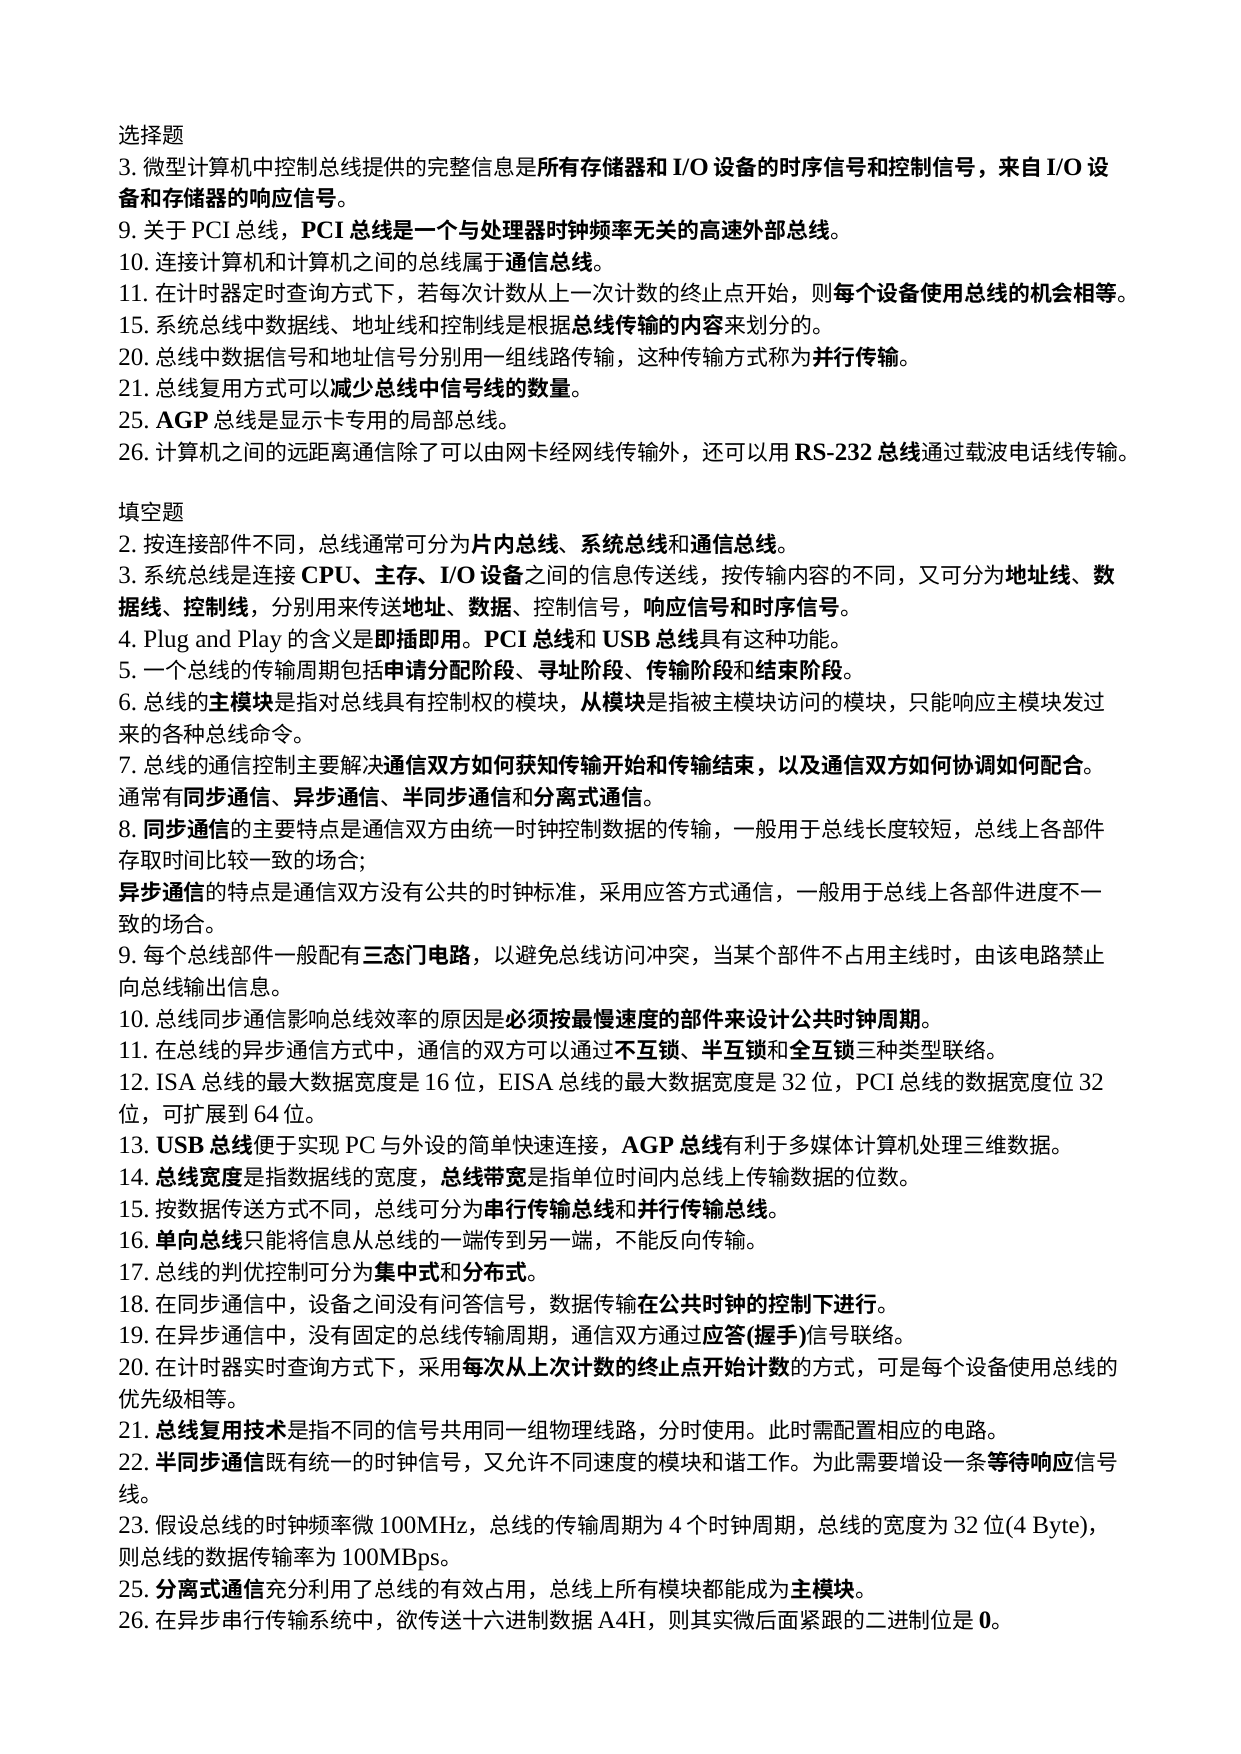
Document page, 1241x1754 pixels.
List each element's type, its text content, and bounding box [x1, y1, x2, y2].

text 18. 在同步通信中，设备之间没有问答信号，数据传输在公共时钟的控制下进行。 [118, 1287, 1122, 1318]
text 2. 按连接部件不同，总线通常可分为片内总线、系统总线和通信总线。 [118, 527, 1122, 558]
text 3. 微型计算机中控制总线提供的完整信息是所有存储器和I/O设备的时序信号和控制信号，来自I/O设备和存储器的响应信号。 [118, 150, 1122, 213]
text 7. 总线的通信控制主要解决通信双方如何获知传输开始和传输结束，以及通信双方如何协调如何配合。 [118, 748, 1122, 780]
text 20. 在计时器实时查询方式下，采用每次从上次计数的终止点开始计数的方式，可是每个设备使用总线的优先级相等。 [118, 1350, 1122, 1413]
text 选择题 [118, 118, 1122, 150]
text 16. 单向总线只能将信息从总线的一端传到另一端，不能反向传输。 [118, 1223, 1122, 1255]
text 5. 一个总线的传输周期包括申请分配阶段、寻址阶段、传输阶段和结束阶段。 [118, 653, 1122, 685]
text 26. 计算机之间的远距离通信除了可以由网卡经网线传输外，还可以用RS-232总线通过载波电话线传输。 [118, 435, 1122, 466]
text 9. 每个总线部件一般配有三态门电路，以避免总线访问冲突，当某个部件不占用主线时，由该电路禁止向总线输出信息。 [118, 938, 1122, 1002]
text 23. 假设总线的时钟频率微100MHz，总线的传输周期为4个时钟周期，总线的宽度为32位(4 Byte)，则总线的数据传输率为100MBps。 [118, 1508, 1122, 1572]
text 6. 总线的主模块是指对总线具有控制权的模块，从模块是指被主模块访问的模块，只能响应主模块发过来的各种总线命令。 [118, 685, 1122, 748]
text 12. ISA总线的最大数据宽度是16位，EISA总线的最大数据宽度是32位，PCI总线的数据宽度位32位，可扩展到64位。 [118, 1065, 1122, 1128]
text 20. 总线中数据信号和地址信号分别用一组线路传输，这种传输方式称为并行传输。 [118, 340, 1122, 371]
text 25. 分离式通信充分利用了总线的有效占用，总线上所有模块都能成为主模块。 [118, 1572, 1122, 1603]
text 10. 总线同步通信影响总线效率的原因是必须按最慢速度的部件来设计公共时钟周期。 [118, 1002, 1122, 1033]
text 异步通信的特点是通信双方没有公共的时钟标准，采用应答方式通信，一般用于总线上各部件进度不一致的场合。 [118, 875, 1122, 938]
text 26. 在异步串行传输系统中，欲传送十六进制数据A4H，则其实微后面紧跟的二进制位是0。 [118, 1603, 1122, 1635]
text 3. 系统总线是连接CPU、主存、I/O设备之间的信息传送线，按传输内容的不同，又可分为地址线、数据线、控制线，分别用来传送地址、数据、控制信号，响应信号和时序信号。 [118, 558, 1122, 622]
text 19. 在异步通信中，没有固定的总线传输周期，通信双方通过应答(握手)信号联络。 [118, 1318, 1122, 1350]
text 15. 按数据传送方式不同，总线可分为串行传输总线和并行传输总线。 [118, 1192, 1122, 1223]
text 15. 系统总线中数据线、地址线和控制线是根据总线传输的内容来划分的。 [118, 308, 1122, 340]
text 13. USB总线便于实现PC与外设的简单快速连接，AGP总线有利于多媒体计算机处理三维数据。 [118, 1128, 1122, 1160]
text 通常有同步通信、异步通信、半同步通信和分离式通信。 [118, 780, 1122, 812]
text 21. 总线复用技术是指不同的信号共用同一组物理线路，分时使用。此时需配置相应的电路。 [118, 1413, 1122, 1445]
text 22. 半同步通信既有统一的时钟信号，又允许不同速度的模块和谐工作。为此需要增设一条等待响应信号线。 [118, 1445, 1122, 1508]
text 21. 总线复用方式可以减少总线中信号线的数量。 [118, 371, 1122, 403]
text 25. AGP总线是显示卡专用的局部总线。 [118, 403, 1122, 435]
text 9. 关于PCI总线，PCI总线是一个与处理器时钟频率无关的高速外部总线。 [118, 213, 1122, 245]
text 11. 在计时器定时查询方式下，若每次计数从上一次计数的终止点开始，则每个设备使用总线的机会相等。 [118, 276, 1122, 308]
text 14. 总线宽度是指数据线的宽度，总线带宽是指单位时间内总线上传输数据的位数。 [118, 1160, 1122, 1192]
text 8. 同步通信的主要特点是通信双方由统一时钟控制数据的传输，一般用于总线长度较短，总线上各部件存取时间比较一致的场合; [118, 812, 1122, 875]
text 10. 连接计算机和计算机之间的总线属于通信总线。 [118, 245, 1122, 276]
text 填空题 [118, 495, 1122, 527]
text 17. 总线的判优控制可分为集中式和分布式。 [118, 1255, 1122, 1287]
text 11. 在总线的异步通信方式中，通信的双方可以通过不互锁、半互锁和全互锁三种类型联络。 [118, 1033, 1122, 1065]
text 4. Plug and Play的含义是即插即用。PCI总线和USB总线具有这种功能。 [118, 622, 1122, 653]
